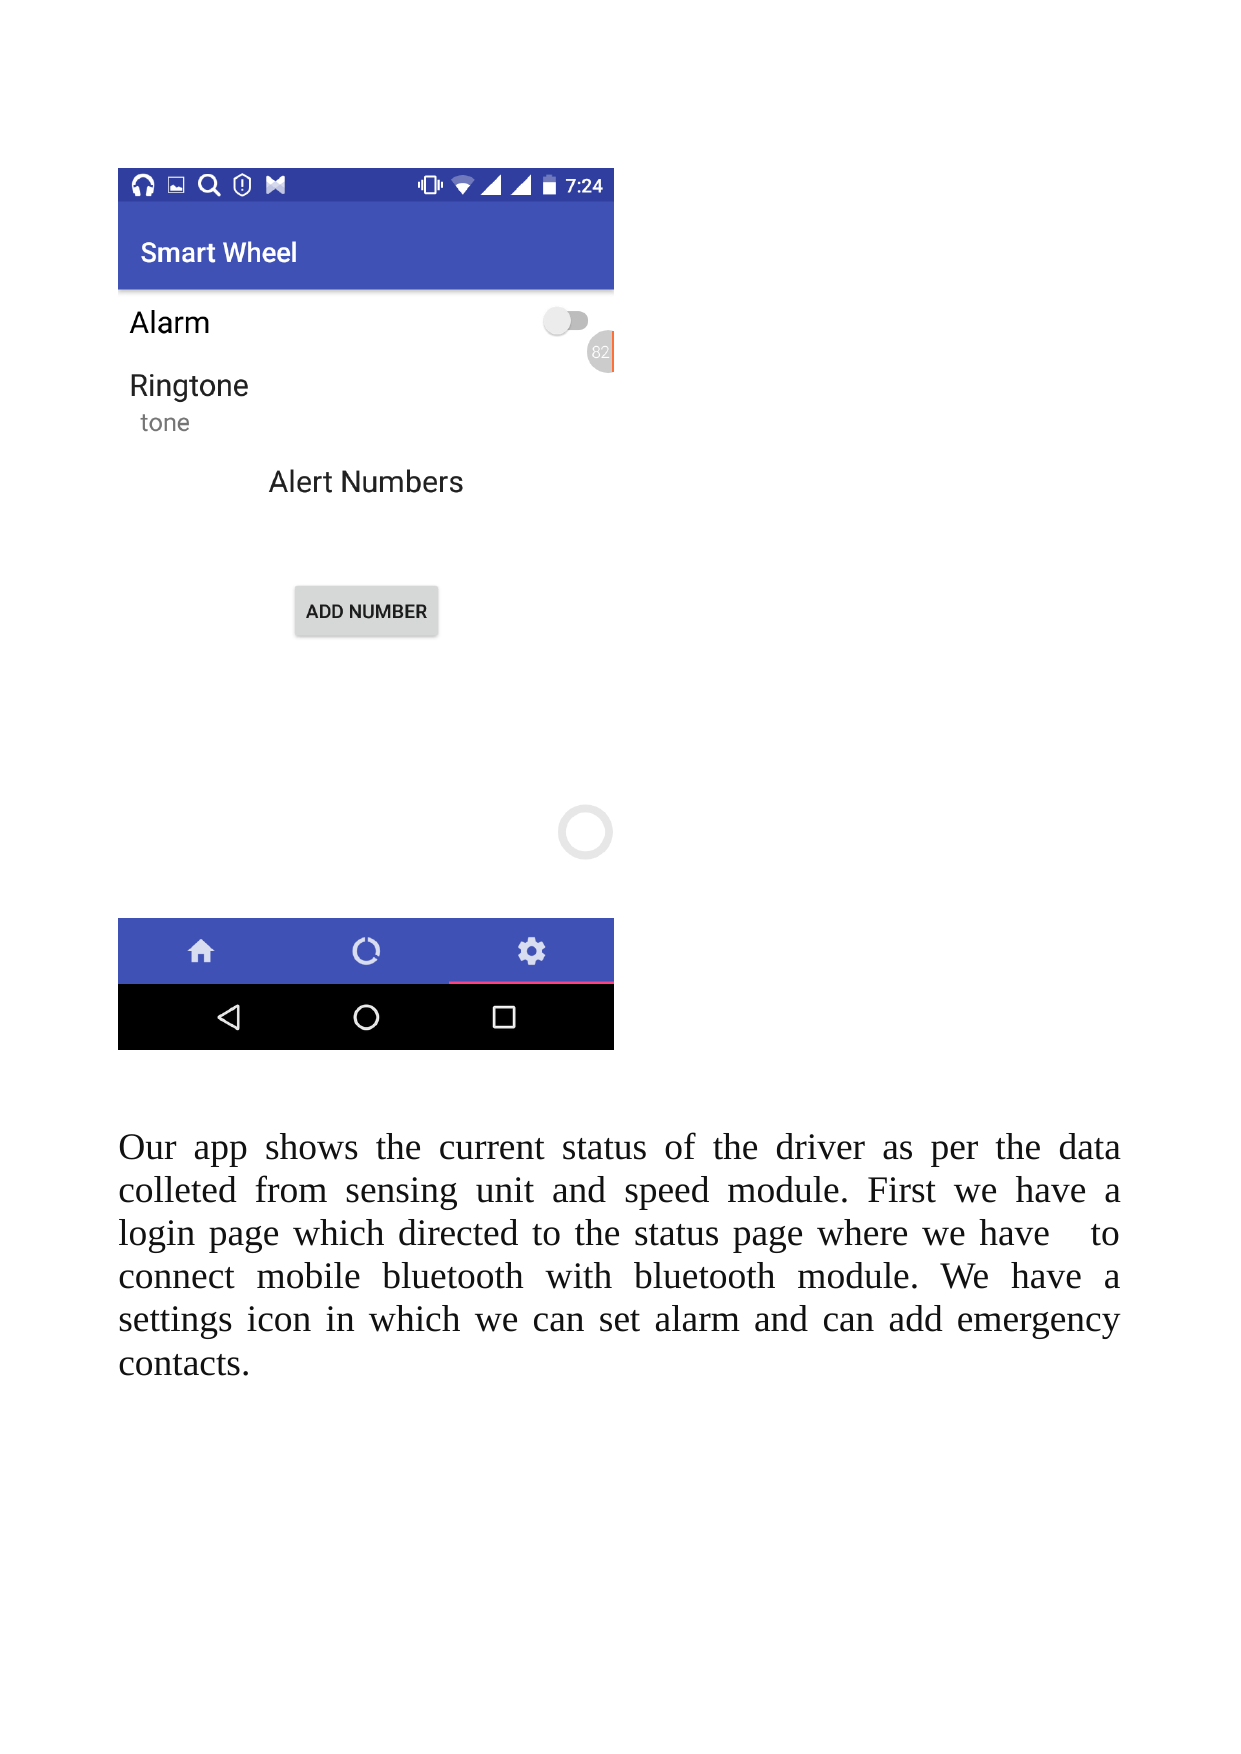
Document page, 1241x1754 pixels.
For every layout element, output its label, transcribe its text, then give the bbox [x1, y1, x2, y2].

picture [118, 168, 614, 1050]
text Our app shows the current status of the driver as per the data colleted from sensing unit and speed module. First we have a login page which directed to the status page where we have to connect mobile bluetooth with bluetooth module. We have a settings icon in which we can set alarm and can add emergency contacts. [118, 1124, 1122, 1383]
